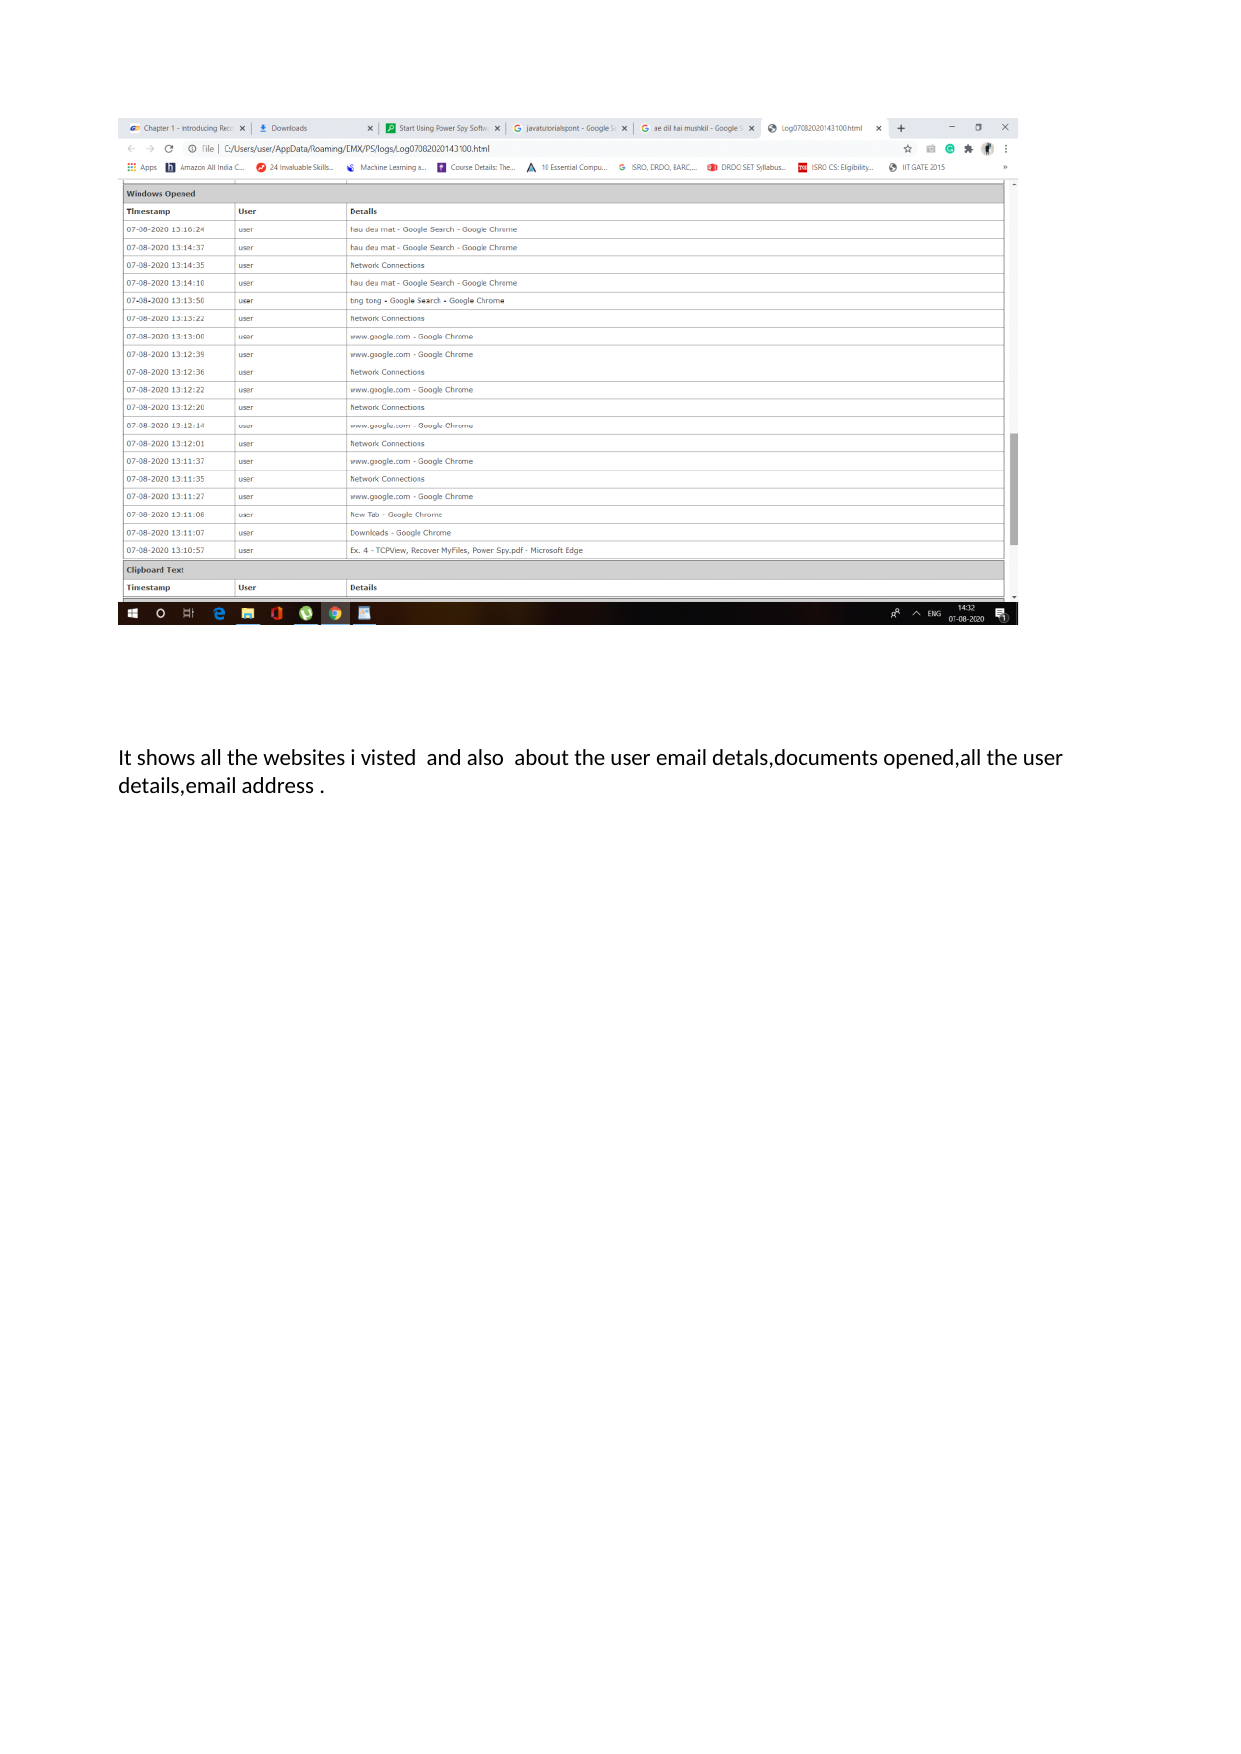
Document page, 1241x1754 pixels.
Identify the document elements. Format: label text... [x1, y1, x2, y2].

text It shows all the websites i visted and also about the user email detals,documents opened,all the user details,email address . [118, 743, 1122, 799]
